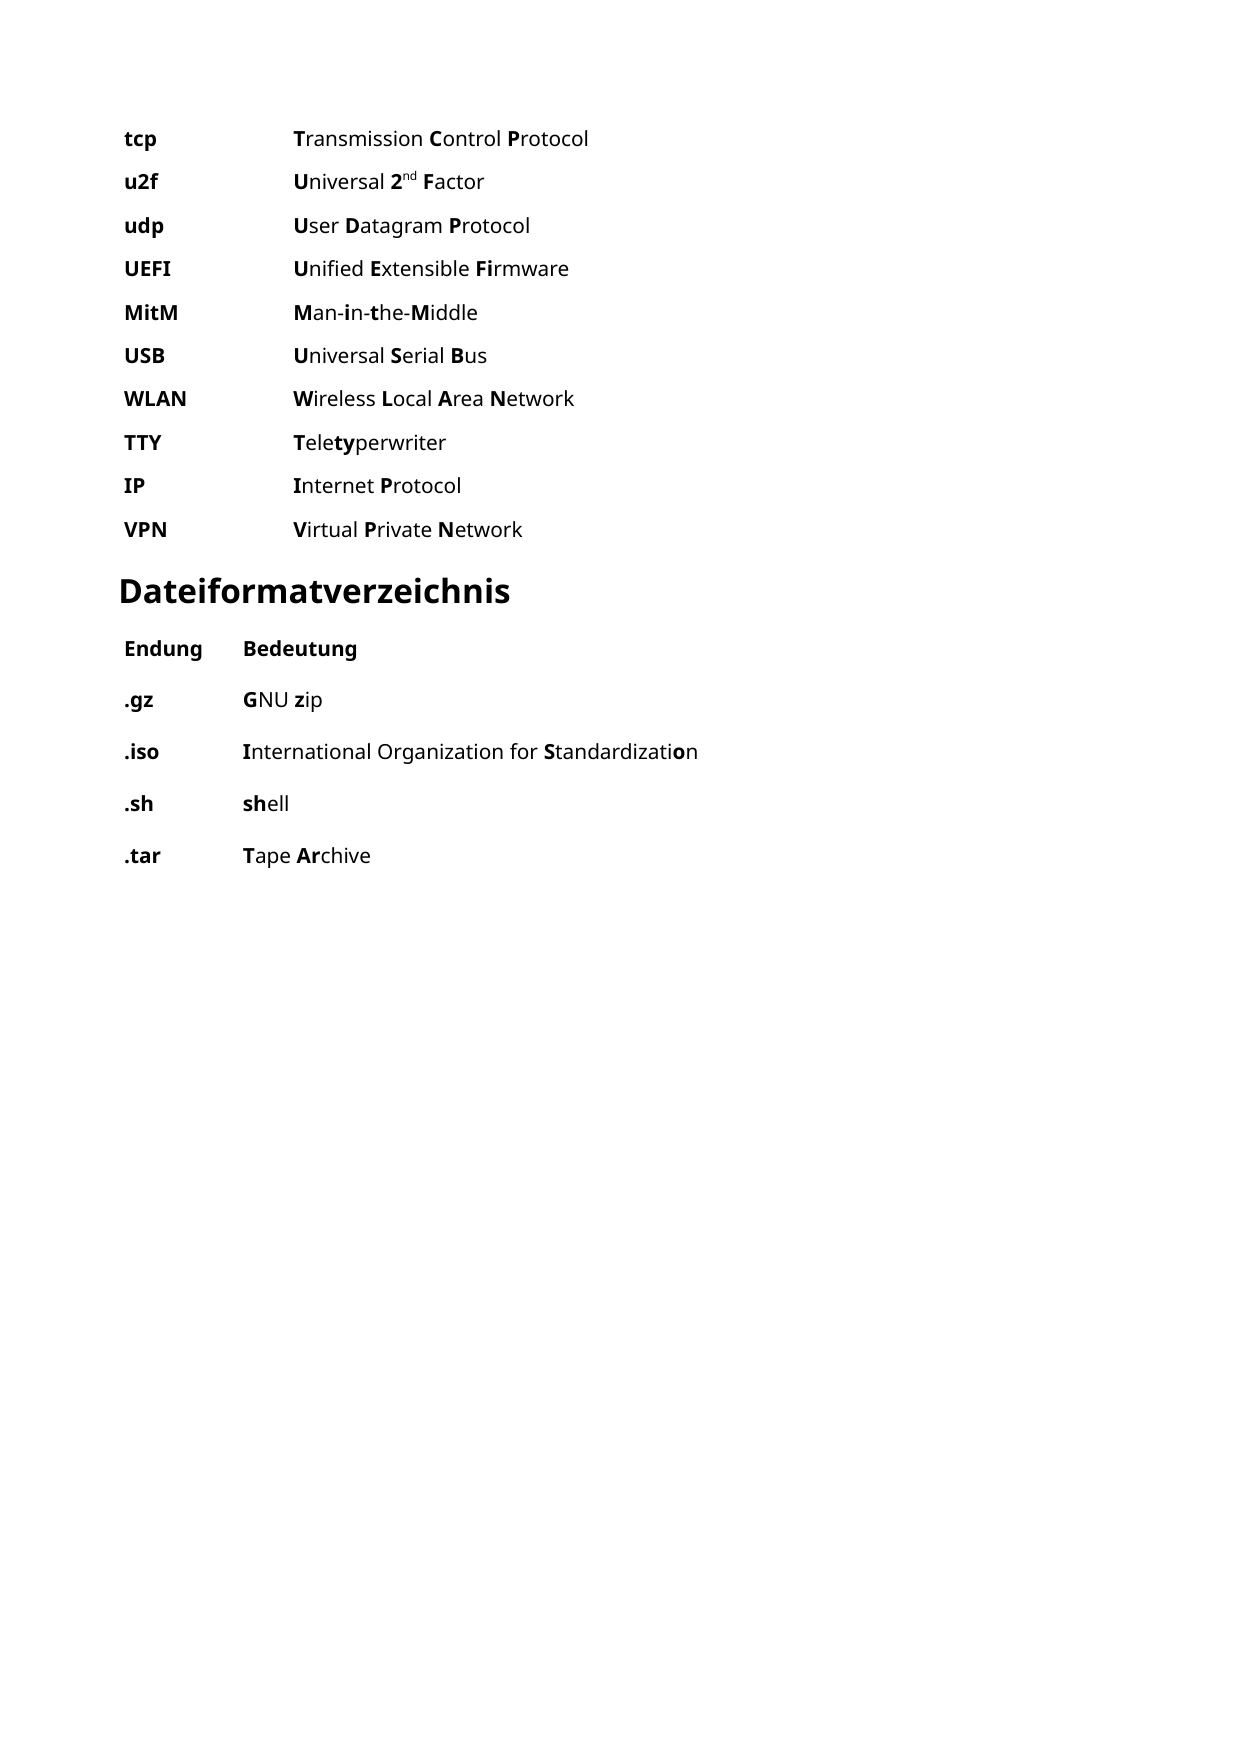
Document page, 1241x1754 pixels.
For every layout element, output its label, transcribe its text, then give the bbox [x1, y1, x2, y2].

table_cell USB [118, 335, 287, 379]
table_header Endung [118, 628, 237, 680]
subtitle Dateiformatverzeichnis [118, 567, 1122, 613]
table_cell MitM [118, 292, 287, 335]
table_cell Transmission Control Protocol [287, 118, 1122, 162]
table_cell Internet Protocol [287, 466, 1122, 509]
table_cell shell [237, 784, 1122, 835]
table_cell International Organization for Standardization [237, 732, 1122, 783]
table_cell udp [118, 205, 287, 248]
table_cell u2f [118, 162, 287, 205]
table_header Bedeutung [237, 628, 1122, 680]
table_cell TTY [118, 422, 287, 466]
table_cell Virtual Private Network [287, 509, 1122, 552]
table_cell .iso [118, 732, 237, 783]
table_cell .sh [118, 784, 237, 835]
table_cell tcp [118, 118, 287, 162]
table_cell Universal 2nd Factor [287, 162, 1122, 205]
table_cell .gz [118, 680, 237, 732]
table_cell Tape Archive [237, 835, 1122, 887]
table_cell Universal Serial Bus [287, 335, 1122, 379]
table_cell User Datagram Protocol [287, 205, 1122, 248]
table_cell Teletyperwriter [287, 422, 1122, 466]
table_cell .tar [118, 835, 237, 887]
table_cell Man-in-the-Middle [287, 292, 1122, 335]
table_cell WLAN [118, 379, 287, 422]
table_cell GNU zip [237, 680, 1122, 732]
table_cell IP [118, 466, 287, 509]
table_cell UEFI [118, 249, 287, 292]
table_cell Wireless Local Area Network [287, 379, 1122, 422]
table_cell Unified Extensible Firmware [287, 249, 1122, 292]
table_cell VPN [118, 509, 287, 552]
